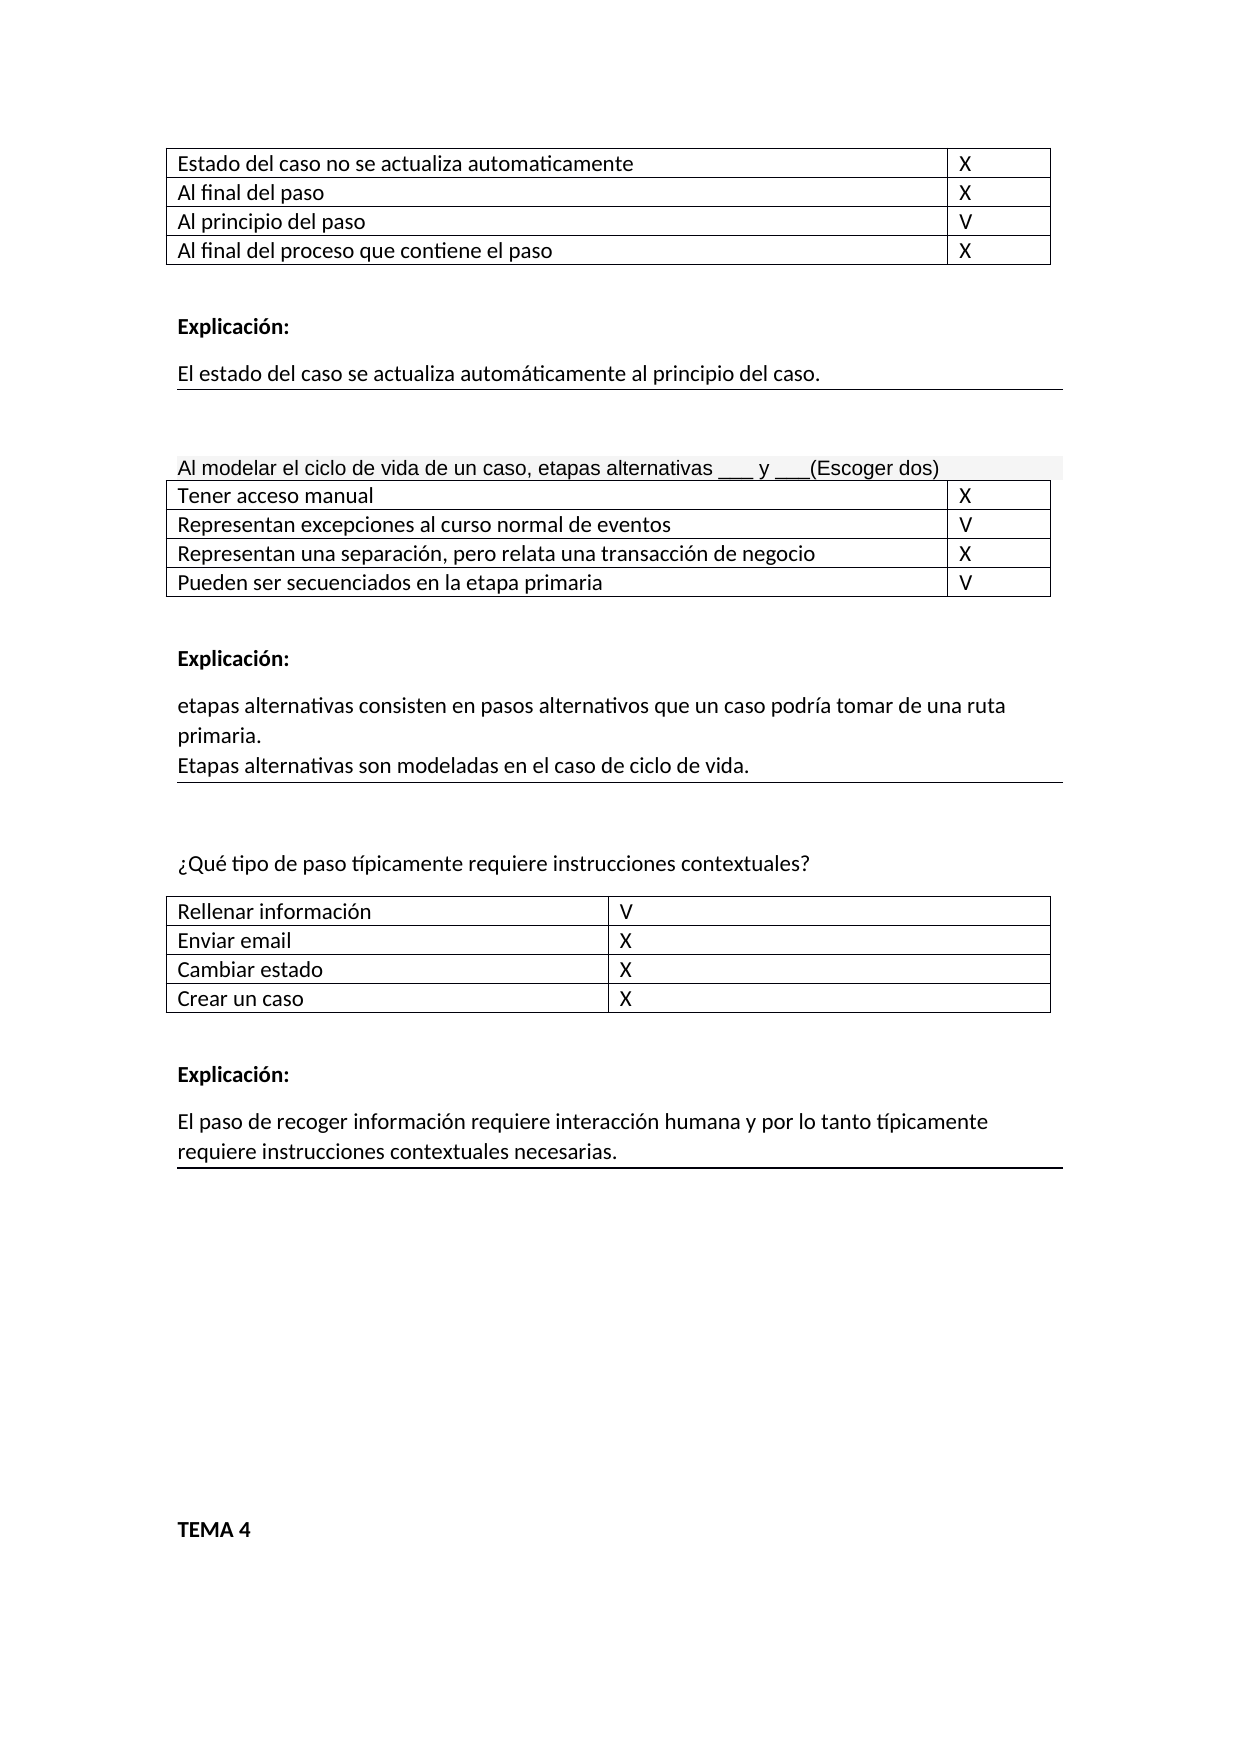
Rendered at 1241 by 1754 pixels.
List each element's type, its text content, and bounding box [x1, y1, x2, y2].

table_cell Al principio del paso [167, 207, 947, 235]
table_cell Enviar email [167, 926, 608, 954]
table_cell Cambiar estado [167, 955, 608, 983]
table_cell Representan una separación, pero relata una transacción de negocio [167, 539, 947, 567]
text El paso de recoger información requiere interacción humana y por lo tanto típicamente requiere instrucciones contextuales necesarias. [177, 1107, 1063, 1167]
table_cell X [948, 236, 1050, 264]
table_cell X [609, 926, 1050, 954]
table_header X [948, 149, 1050, 177]
table_cell V [948, 207, 1050, 235]
table_cell X [948, 539, 1050, 567]
text ¿Qué tipo de paso típicamente requiere instrucciones contextuales? [177, 849, 1063, 877]
table_cell V [948, 568, 1050, 596]
table_header Tener acceso manual [167, 481, 947, 509]
table_cell Representan excepciones al curso normal de eventos [167, 510, 947, 538]
table_cell Pueden ser secuenciados en la etapa primaria [167, 568, 947, 596]
table_cell V [948, 510, 1050, 538]
table_cell X [948, 178, 1050, 206]
text Explicación: [177, 312, 1063, 340]
table_header X [948, 481, 1050, 509]
table_cell Crear un caso [167, 984, 608, 1012]
table_header Rellenar información [167, 897, 608, 925]
text Explicación: [177, 644, 1063, 672]
text Explicación: [177, 1060, 1063, 1088]
table_cell Al final del proceso que contiene el paso [167, 236, 947, 264]
text El estado del caso se actualiza automáticamente al principio del caso. [177, 359, 1063, 389]
table_cell X [609, 955, 1050, 983]
text Al modelar el ciclo de vida de un caso, etapas alternativas ___ y ___(Escoger dos) [177, 456, 1063, 480]
table_cell Al final del paso [167, 178, 947, 206]
text TEMA 4 [177, 1516, 1063, 1544]
table_header V [609, 897, 1050, 925]
table_cell X [609, 984, 1050, 1012]
text etapas alternativas consisten en pasos alternativos que un caso podría tomar de una ruta primaria. Etapas alternativas son modeladas en el caso de ciclo de vida. [177, 691, 1063, 782]
table_header Estado del caso no se actualiza automaticamente [167, 149, 947, 177]
